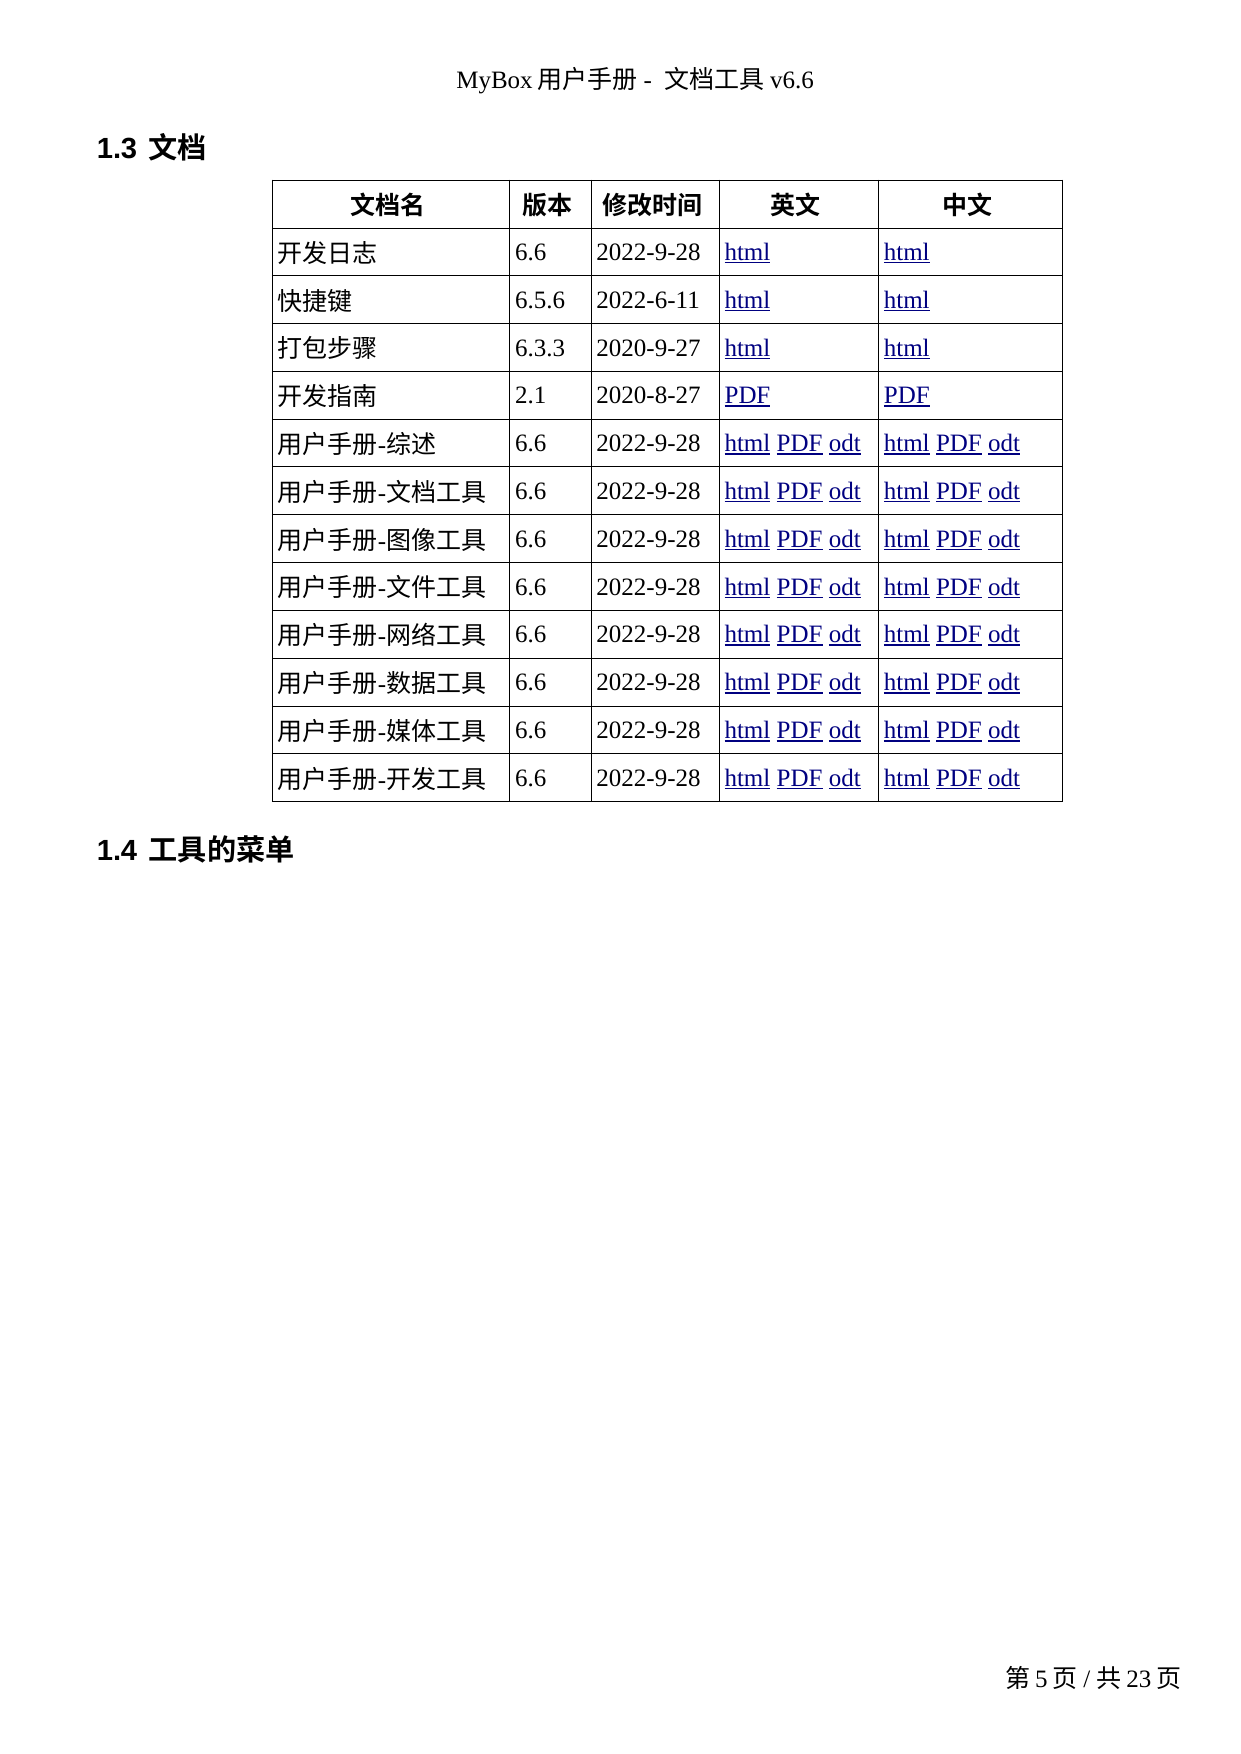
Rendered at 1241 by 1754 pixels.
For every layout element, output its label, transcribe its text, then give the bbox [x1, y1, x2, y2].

table_cell 2.1 [510, 372, 591, 419]
table_header 文档名 [273, 181, 509, 227]
table_cell 2022-6-11 [592, 276, 719, 323]
table_cell PDF [720, 372, 878, 419]
table_cell html PDF odt [720, 420, 878, 466]
table_cell 用户手册-文件工具 [273, 563, 509, 610]
table_header 修改时间 [592, 181, 719, 227]
table_cell 6.6 [510, 467, 591, 514]
table_cell 开发日志 [273, 229, 509, 275]
table_cell 2022-9-28 [592, 563, 719, 610]
subtitle 文档 [88, 125, 1181, 167]
table_cell html [720, 324, 878, 371]
table_cell html PDF odt [720, 515, 878, 562]
table_cell html PDF odt [720, 754, 878, 801]
table_cell 2022-9-28 [592, 659, 719, 706]
table_cell html PDF odt [879, 467, 1062, 514]
table_cell 开发指南 [273, 372, 509, 419]
table_cell 6.6 [510, 420, 591, 466]
table_cell html PDF odt [879, 754, 1062, 801]
table_cell html PDF odt [879, 420, 1062, 466]
table_cell 2020-8-27 [592, 372, 719, 419]
table_cell 2022-9-28 [592, 467, 719, 514]
table_header 中文 [879, 181, 1062, 227]
table_cell 6.6 [510, 229, 591, 275]
table_cell 打包步骤 [273, 324, 509, 371]
table_cell html [879, 229, 1062, 275]
table_cell 6.6 [510, 563, 591, 610]
table_cell 用户手册-数据工具 [273, 659, 509, 706]
table_cell html [720, 229, 878, 275]
table_cell html PDF odt [720, 659, 878, 706]
table_cell html PDF odt [879, 611, 1062, 658]
table_cell 2022-9-28 [592, 754, 719, 801]
table_cell 2022-9-28 [592, 707, 719, 753]
subtitle 工具的菜单 [88, 826, 1181, 868]
table_cell html [720, 276, 878, 323]
table_cell 用户手册-文档工具 [273, 467, 509, 514]
table_cell html [879, 324, 1062, 371]
table_header 英文 [720, 181, 878, 227]
table_cell 2022-9-28 [592, 420, 719, 466]
table_cell 2022-9-28 [592, 611, 719, 658]
table_cell 用户手册-综述 [273, 420, 509, 466]
table_cell 6.6 [510, 754, 591, 801]
table_cell 6.3.3 [510, 324, 591, 371]
table_cell 用户手册-图像工具 [273, 515, 509, 562]
table_header 版本 [510, 181, 591, 227]
table_cell html PDF odt [879, 707, 1062, 753]
table_cell html PDF odt [720, 467, 878, 514]
table_cell 用户手册-开发工具 [273, 754, 509, 801]
table_cell html [879, 276, 1062, 323]
table_cell html PDF odt [879, 659, 1062, 706]
table_cell PDF [879, 372, 1062, 419]
table_cell html PDF odt [879, 515, 1062, 562]
table_cell 6.6 [510, 659, 591, 706]
table_cell html PDF odt [720, 707, 878, 753]
table_cell 6.6 [510, 515, 591, 562]
table_cell 2022-9-28 [592, 515, 719, 562]
table_cell 用户手册-网络工具 [273, 611, 509, 658]
table_cell 快捷键 [273, 276, 509, 323]
table_cell 2020-9-27 [592, 324, 719, 371]
table_cell 2022-9-28 [592, 229, 719, 275]
table_cell html PDF odt [720, 611, 878, 658]
table_cell html PDF odt [720, 563, 878, 610]
table_cell 6.5.6 [510, 276, 591, 323]
table_cell 6.6 [510, 611, 591, 658]
table_cell 用户手册-媒体工具 [273, 707, 509, 753]
table_cell 6.6 [510, 707, 591, 753]
table_cell html PDF odt [879, 563, 1062, 610]
